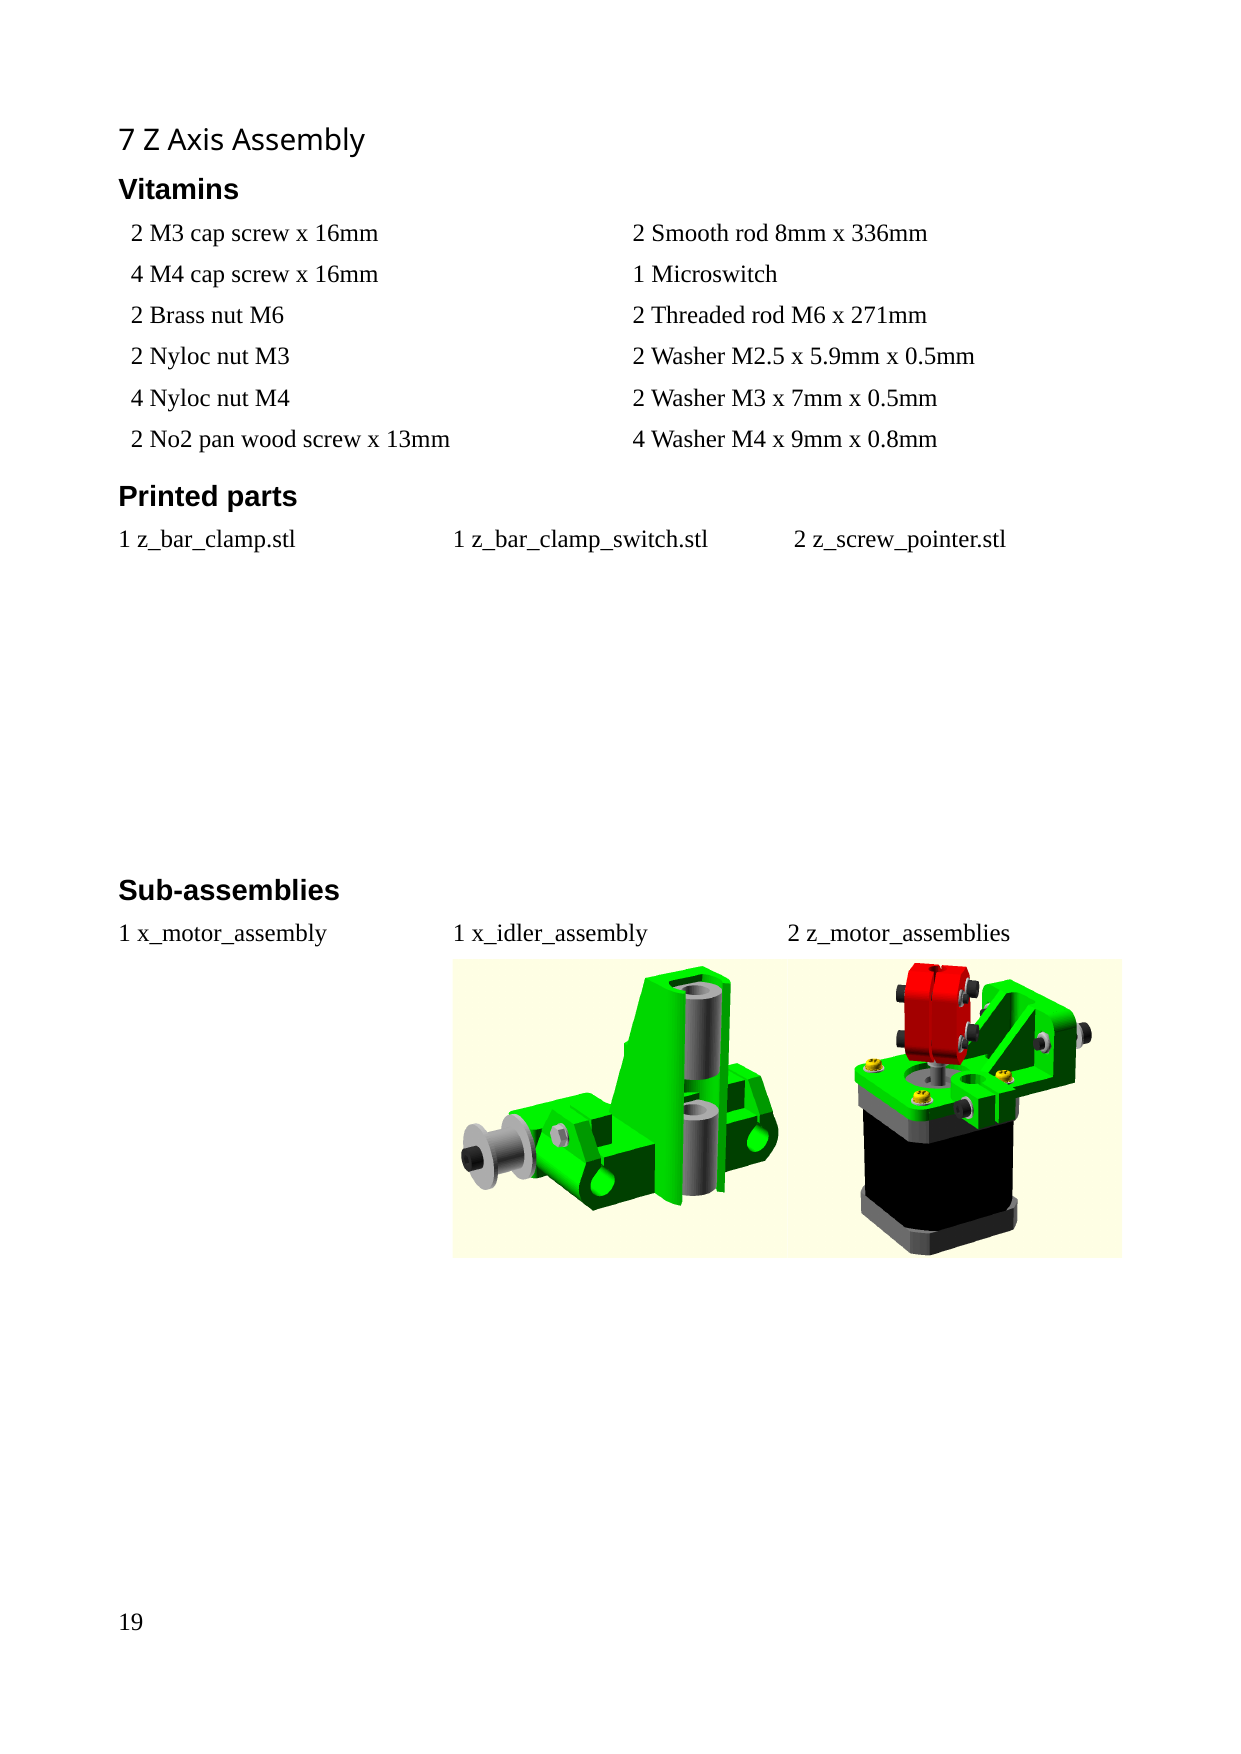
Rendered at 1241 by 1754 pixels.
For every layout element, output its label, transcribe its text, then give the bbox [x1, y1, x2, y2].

table_header [788, 1258, 1122, 1270]
table_header 2 M3 cap screw x 16mm 4 M4 cap screw x 16mm 2 Brass nut M6 2 Nyloc nut M3 4 Nyloc nut M4 2 No2 pan wood screw x 13mm [118, 218, 620, 465]
table_header 1 x_idler_assembly [453, 918, 787, 959]
subtitle Z Axis Assembly [118, 118, 1122, 158]
table_header [453, 1258, 787, 1270]
subtitle Sub-assemblies [118, 873, 1122, 906]
table_header 1 x_motor_assembly [118, 918, 453, 1270]
table_header 1 z_bar_clamp.stl [118, 524, 453, 818]
subtitle Vitamins [118, 172, 1122, 206]
table_header 2 Smooth rod 8mm x 336mm 1 Microswitch 2 Threaded rod M6 x 271mm 2 Washer M2.5 x 5.9mm x 0.5mm 2 Washer M3 x 7mm x 0.5mm 4 Washer M4 x 9mm x 0.8mm [620, 218, 1122, 465]
picture [452, 959, 1123, 1258]
subtitle Printed parts [118, 479, 1122, 512]
table_header 1 z_bar_clamp_switch.stl [453, 524, 787, 818]
table_header 2 z_screw_pointer.stl [788, 524, 1122, 818]
table_header 2 z_motor_assemblies [788, 918, 1122, 959]
